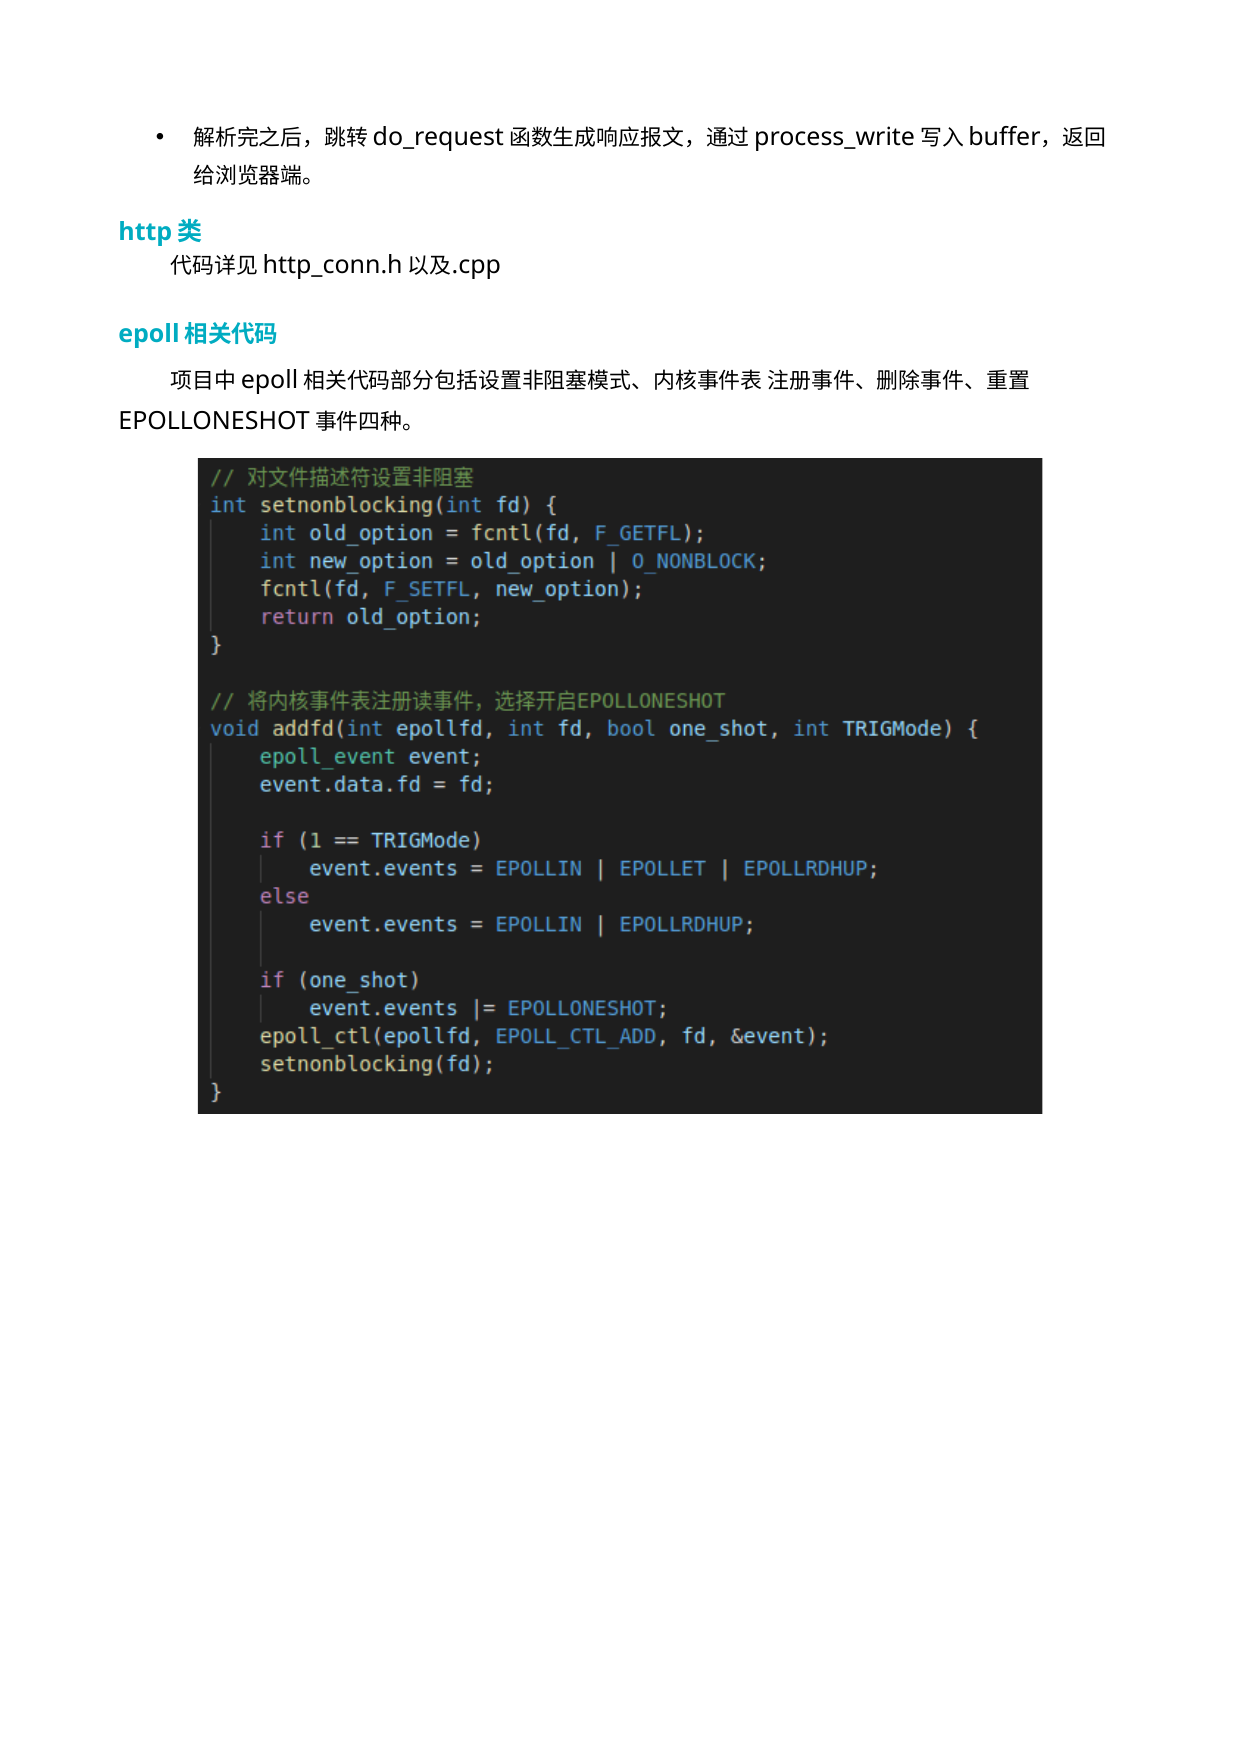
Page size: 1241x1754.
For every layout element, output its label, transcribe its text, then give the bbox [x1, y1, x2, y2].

list 解析完之后，跳转do_request函数生成响应报文，通过process_write写入buffer，返回给浏览器端。 [156, 118, 1122, 190]
subtitle epoll相关代码 [118, 315, 1122, 349]
text 代码详见http_conn.h以及.cpp [118, 247, 1122, 281]
picture [197, 458, 1043, 1114]
subtitle http类 [118, 211, 1122, 247]
text 项目中epoll相关代码部分包括设置非阻塞模式、内核事件表 注册事件、删除事件、重置EPOLLONESHOT事件四种。 [118, 362, 1122, 437]
